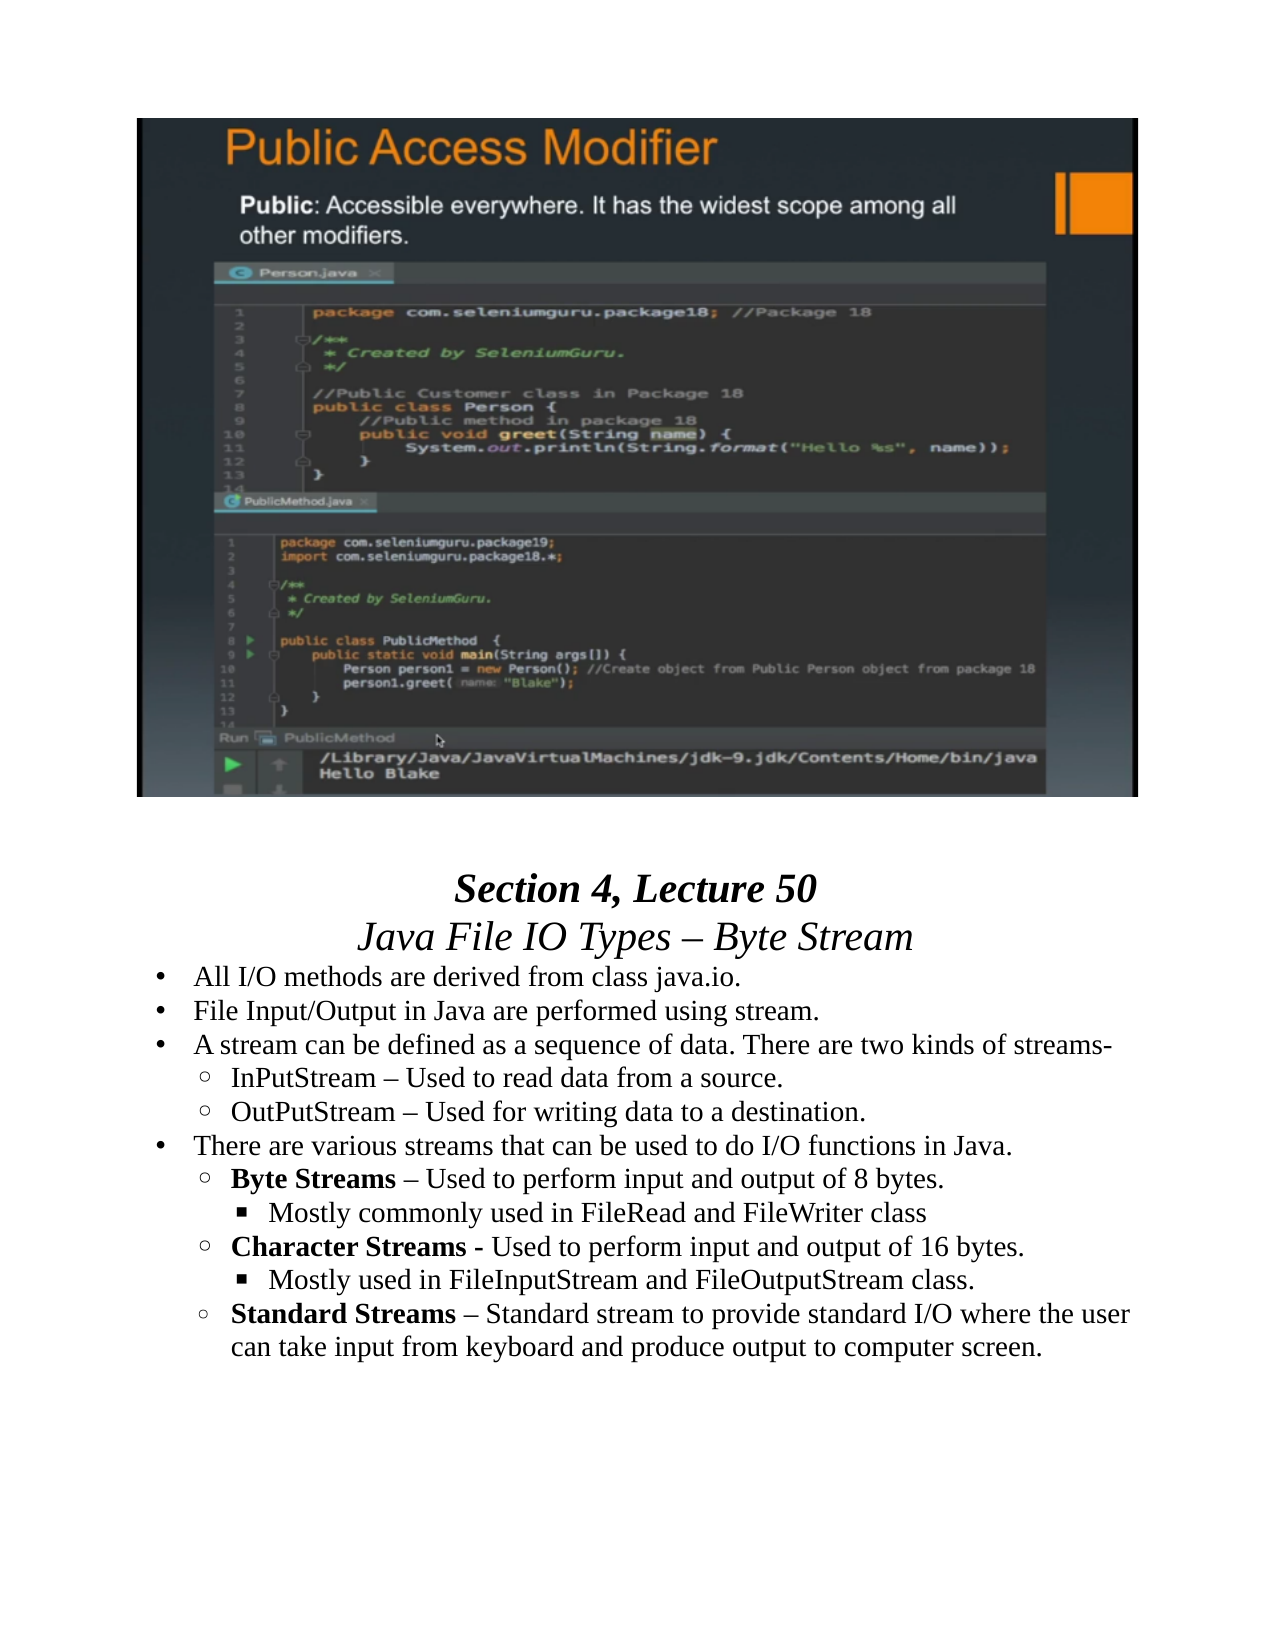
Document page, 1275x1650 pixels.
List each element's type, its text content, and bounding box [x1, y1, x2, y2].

text Section 4, Lecture 50 [118, 864, 1157, 912]
picture [136, 118, 1139, 797]
list OutPutStream – Used for writing data to a destination. [193, 1094, 1157, 1128]
list Character Streams - Used to perform input and output of 16 bytes. [193, 1229, 1157, 1262]
list Standard Streams – Standard stream to provide standard I/O where the user can take input from keyboard and produce output to computer screen. [193, 1296, 1157, 1363]
list File Input/Output in Java are performed using stream. [156, 993, 1157, 1027]
list InPutStream – Used to read data from a source. [193, 1061, 1157, 1094]
list All I/O methods are derived from class java.io. [156, 959, 1157, 993]
list There are various streams that can be used to do I/O functions in Java. [156, 1128, 1157, 1161]
list Mostly commonly used in FileRead and FileWriter class [231, 1195, 1157, 1229]
list Mostly used in FileInputStream and FileOutputStream class. [231, 1262, 1157, 1296]
list A stream can be defined as a sequence of data. There are two kinds of streams- [156, 1027, 1157, 1061]
text Java File IO Types – Byte Stream [118, 912, 1157, 959]
list Byte Streams – Used to perform input and output of 8 bytes. [193, 1161, 1157, 1195]
